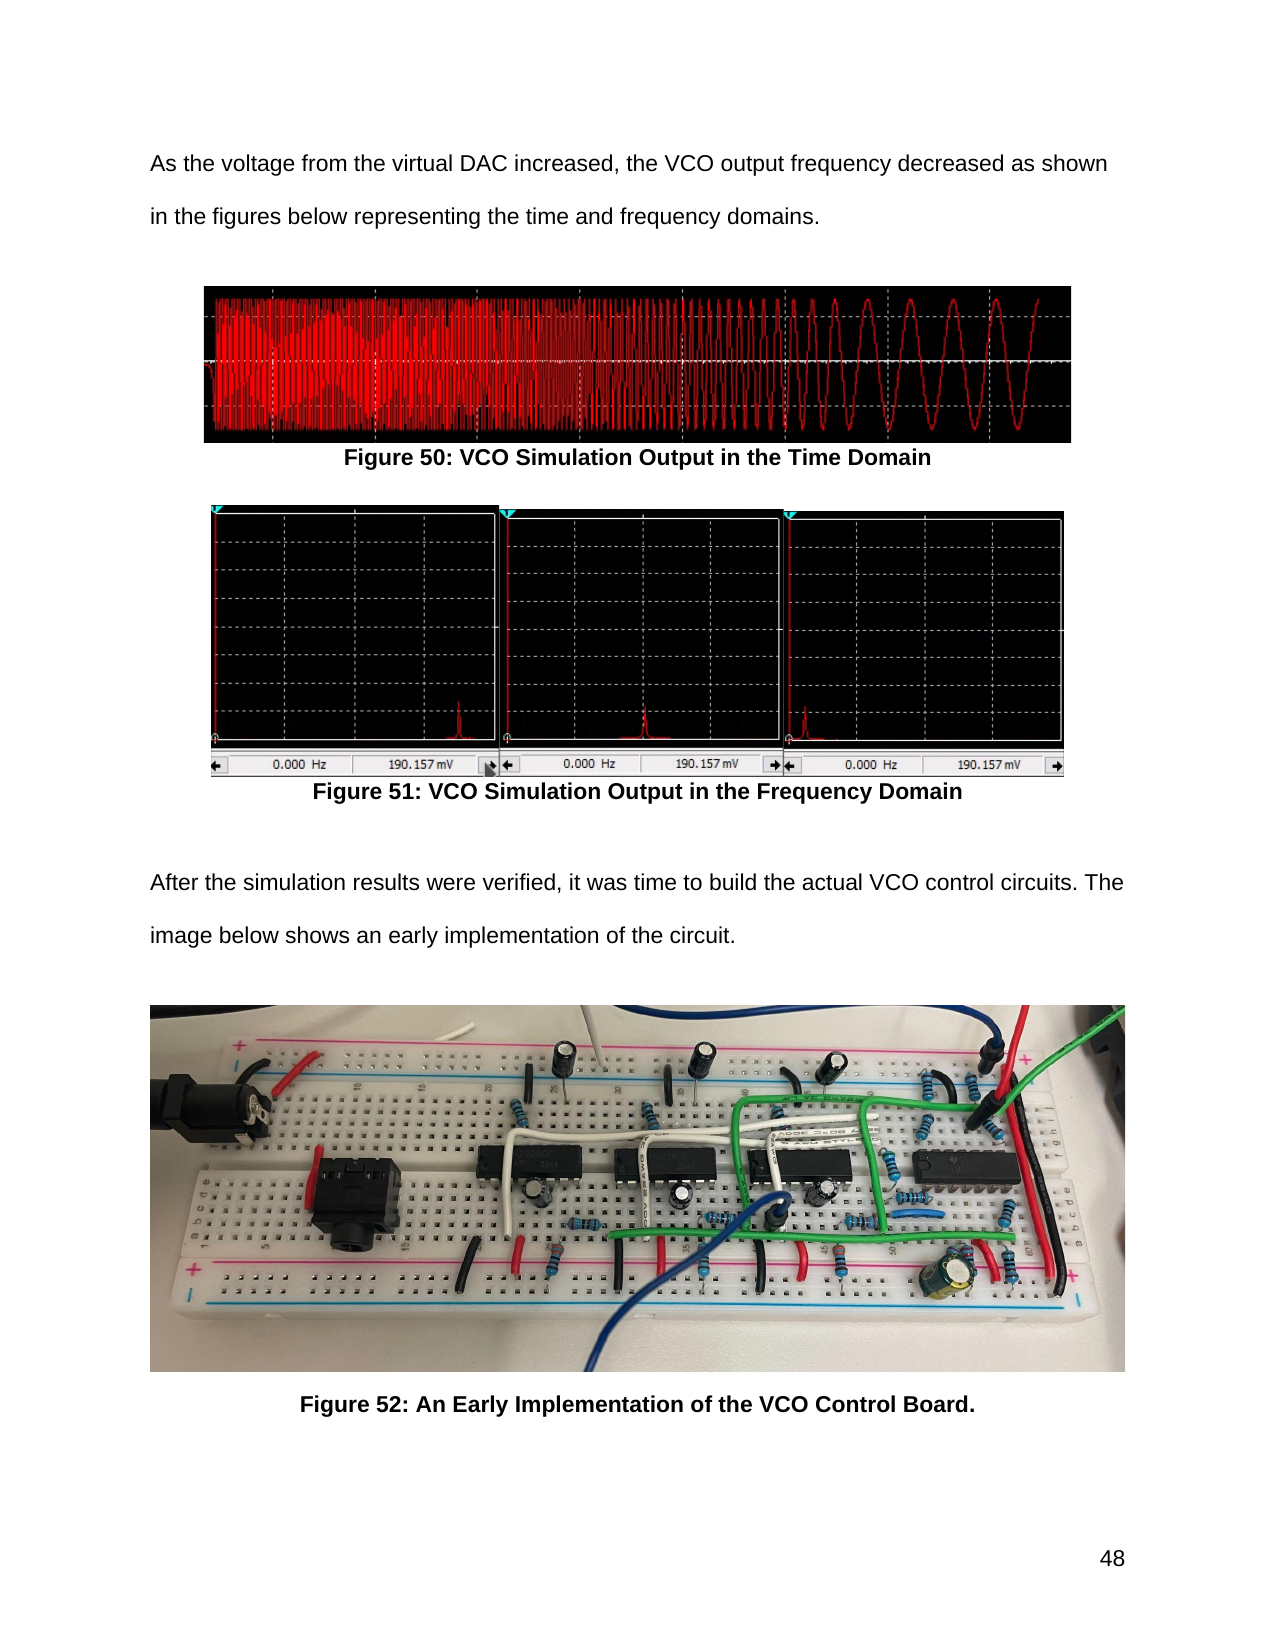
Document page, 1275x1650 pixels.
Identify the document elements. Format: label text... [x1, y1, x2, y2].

picture [203, 286, 1072, 443]
picture [150, 1005, 1125, 1372]
text Figure 51: VCO Simulation Output in the Frequency Domain [150, 778, 1125, 805]
text As the voltage from the virtual DAC increased, the VCO output frequency decreased as shown in the figures below representing the time and frequency domains. [150, 150, 1125, 229]
picture [211, 505, 1064, 777]
text Figure 52: An Early Implementation of the VCO Control Board. [150, 1391, 1125, 1417]
text Figure 50: VCO Simulation Output in the Time Domain [150, 444, 1125, 471]
text After the simulation results were verified, it was time to build the actual VCO control circuits. The image below shows an early implementation of the circuit. [150, 869, 1125, 948]
